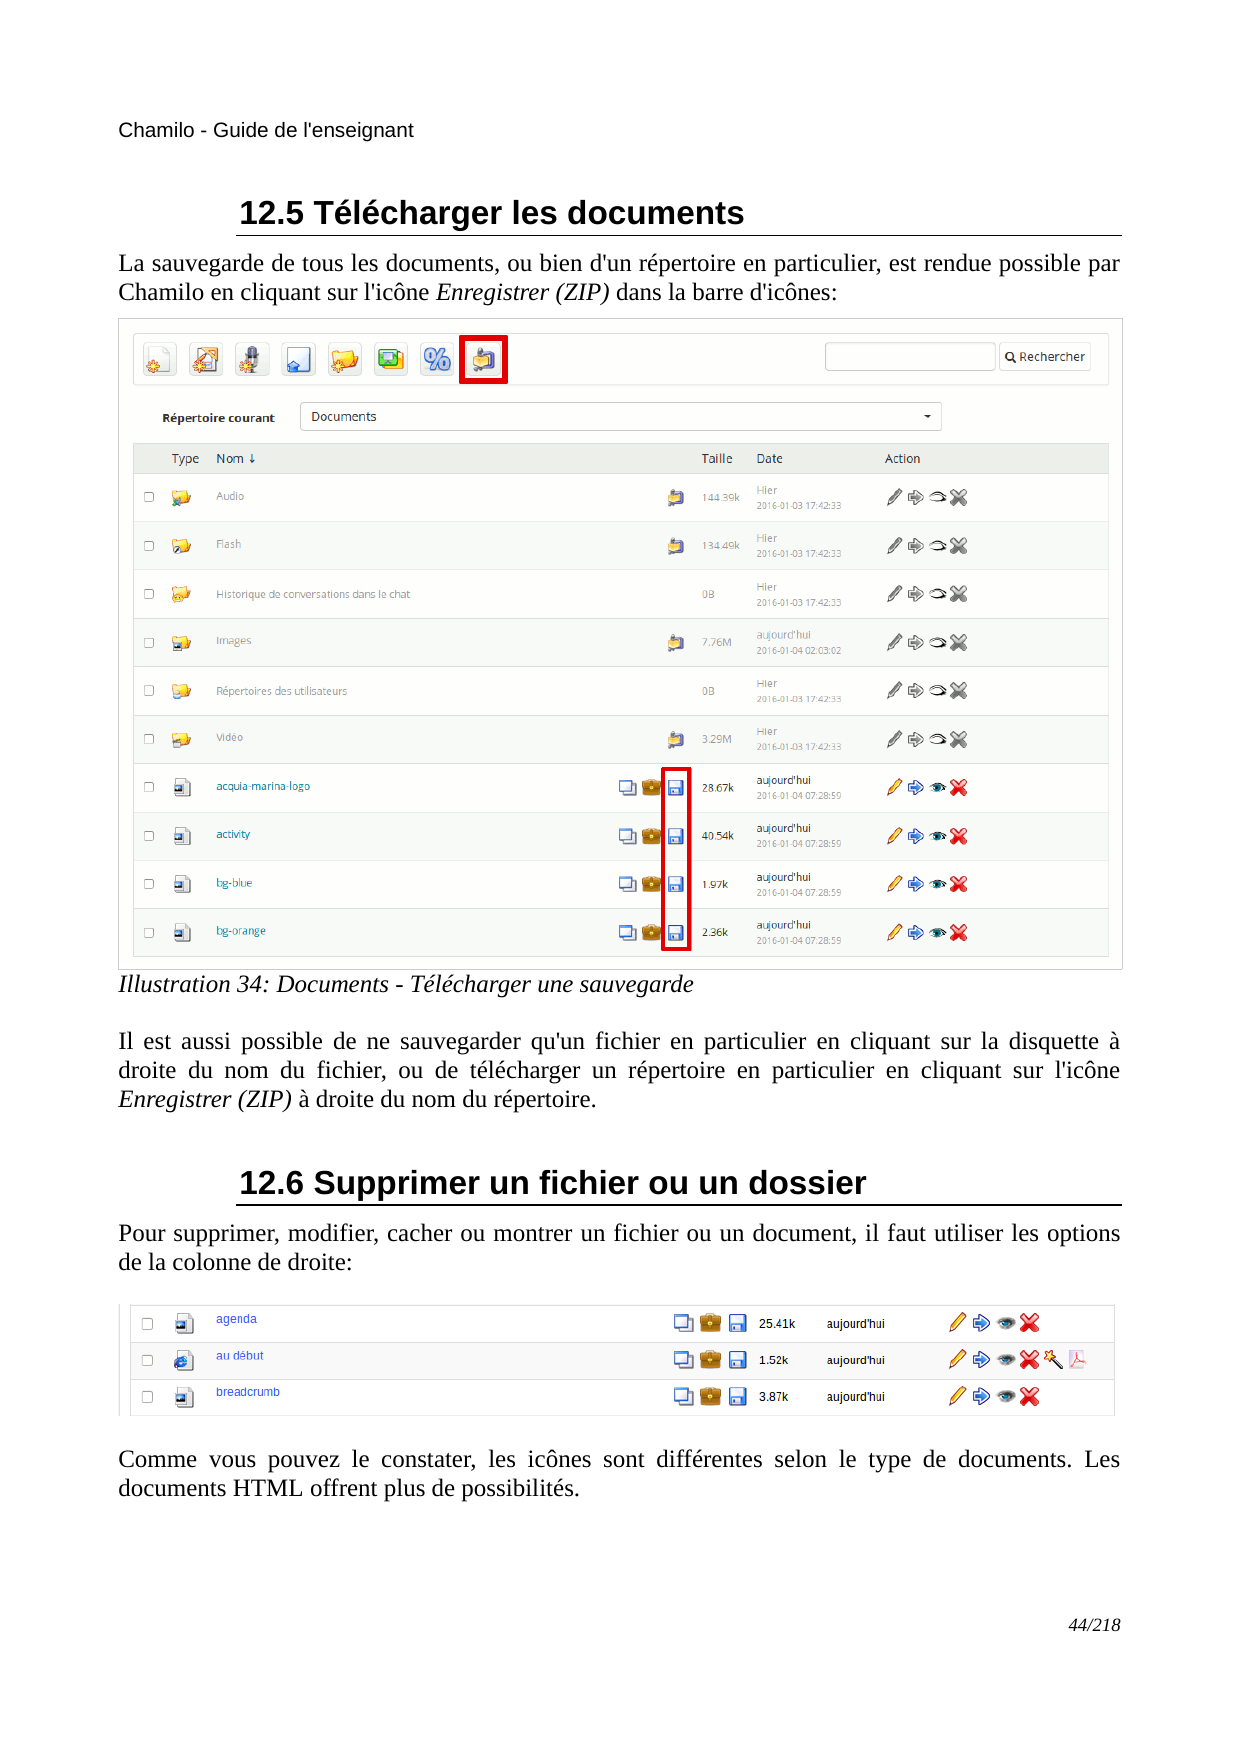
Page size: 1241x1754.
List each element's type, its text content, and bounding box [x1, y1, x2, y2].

picture [121, 321, 1120, 966]
text Il est aussi possible de ne sauvegarder qu'un fichier en particulier en cliquant sur la disquette à droite du nom du fichier, ou de télécharger un répertoire en particulier en cliquant sur l'icône Enregistrer (ZIP) à droite du nom du répertoire. [118, 1026, 1122, 1113]
text [119, 319, 1122, 969]
text Comme vous pouvez le constater, les icônes sont différentes selon le type de documents. Les documents HTML offrent plus de possibilités. [118, 1444, 1122, 1502]
subtitle Télécharger les documents [236, 190, 1122, 235]
picture [118, 1304, 1122, 1416]
text Pour supprimer, modifier, cacher ou montrer un fichier ou un document, il faut utiliser les options de la colonne de droite: [118, 1218, 1122, 1276]
text La sauvegarde de tous les documents, ou bien d'un répertoire en particulier, est rendue possible par Chamilo en cliquant sur l'icône Enregistrer (ZIP) dans la barre d'icônes: [118, 248, 1122, 306]
text Illustration 34: Documents - Télécharger une sauvegarde [118, 970, 1122, 998]
subtitle Supprimer un fichier ou un dossier [236, 1160, 1122, 1204]
